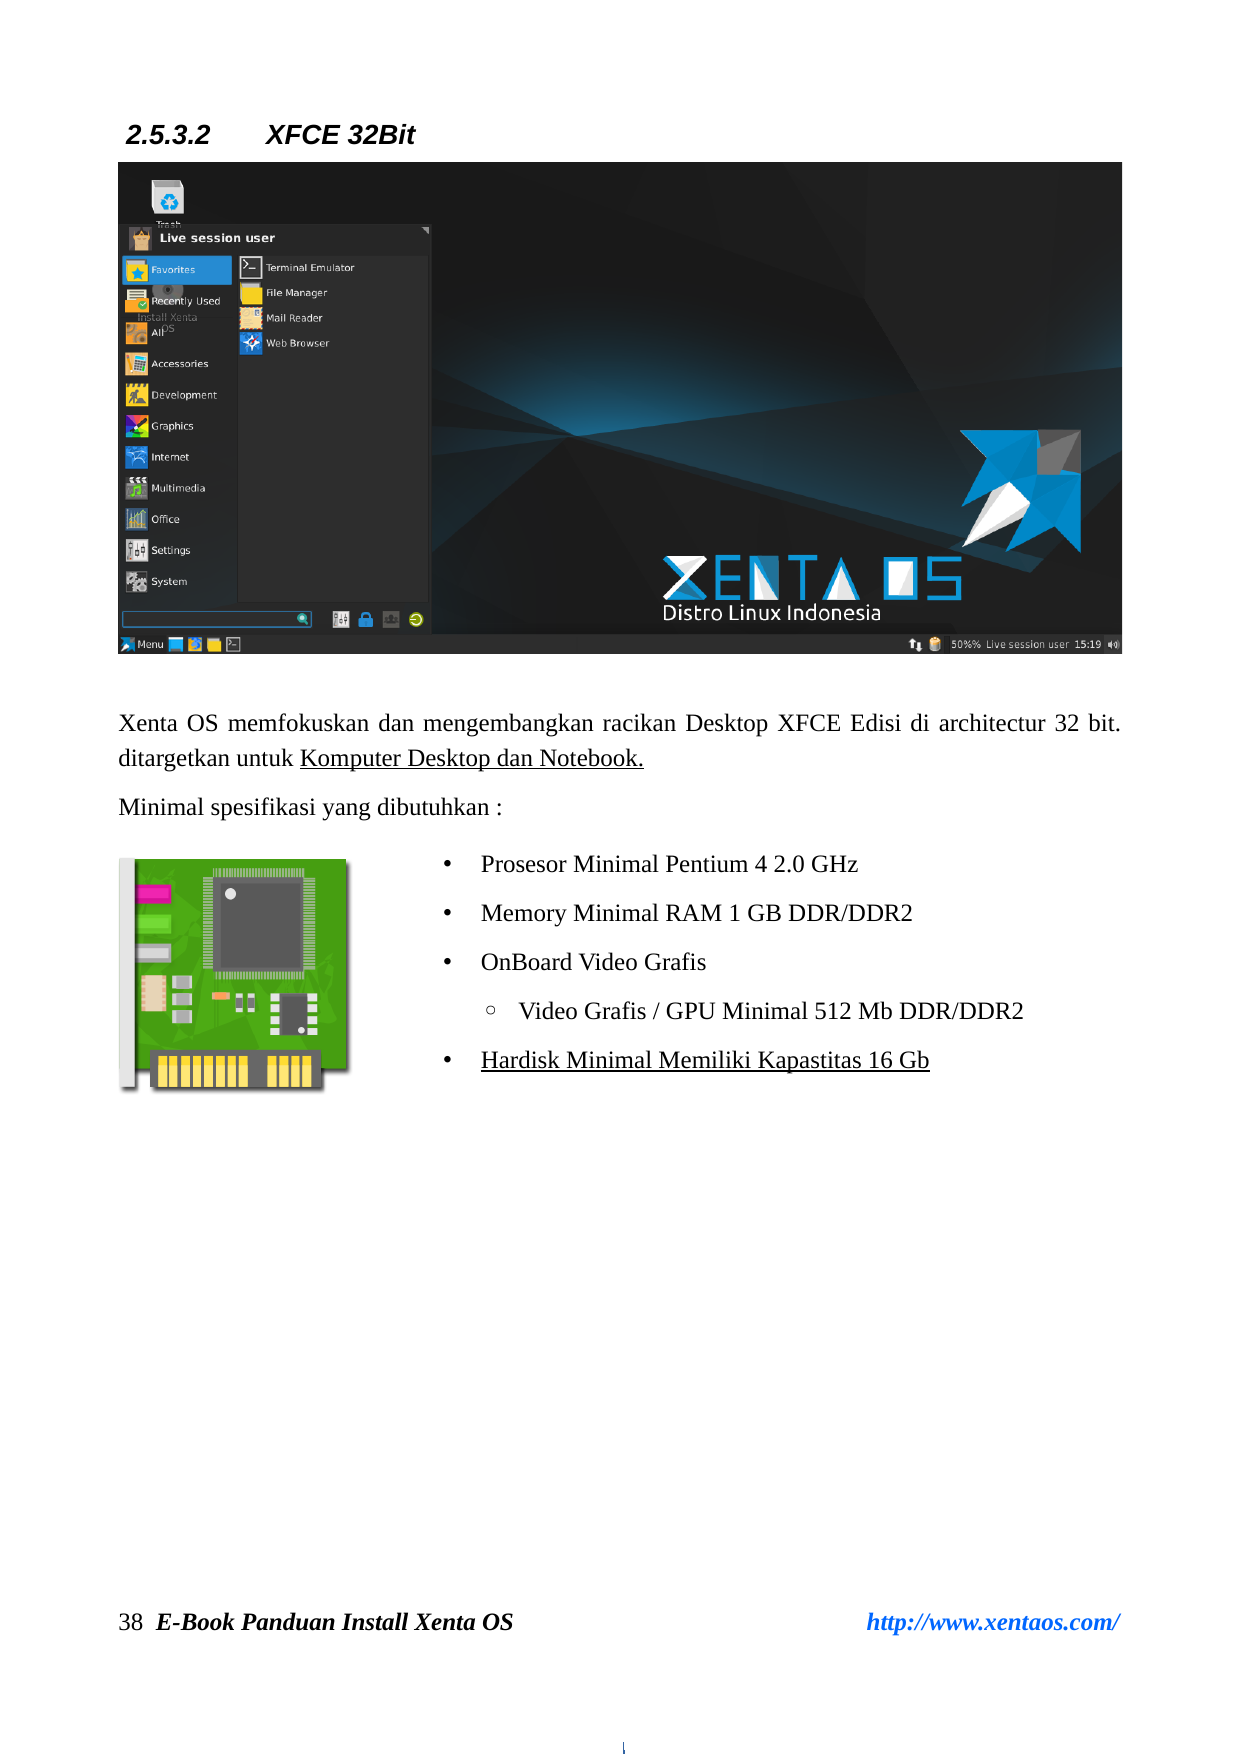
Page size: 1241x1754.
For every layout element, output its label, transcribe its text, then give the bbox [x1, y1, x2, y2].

list Memory Minimal RAM 1 GB DDR/DDR2 [356, 898, 1122, 927]
list Prosesor Minimal Pentium 4 2.0 GHz [356, 849, 1122, 878]
subtitle XFCE 32Bit [118, 118, 1122, 150]
picture [108, 849, 356, 1097]
list OnBoard Video Grafis [356, 947, 1122, 976]
list Hardisk Minimal Memiliki Kapastitas 16 Gb [356, 1045, 1122, 1074]
picture [118, 162, 1123, 654]
list Video Grafis / GPU Minimal 512 Mb DDR/DDR2 [356, 996, 1122, 1025]
text Minimal spesifikasi yang dibutuhkan : [118, 792, 1122, 820]
text Xenta OS memfokuskan dan mengembangkan racikan Desktop XFCE Edisi di architectur 32 bit. ditargetkan untuk Komputer Desktop dan Notebook. [118, 708, 1122, 771]
